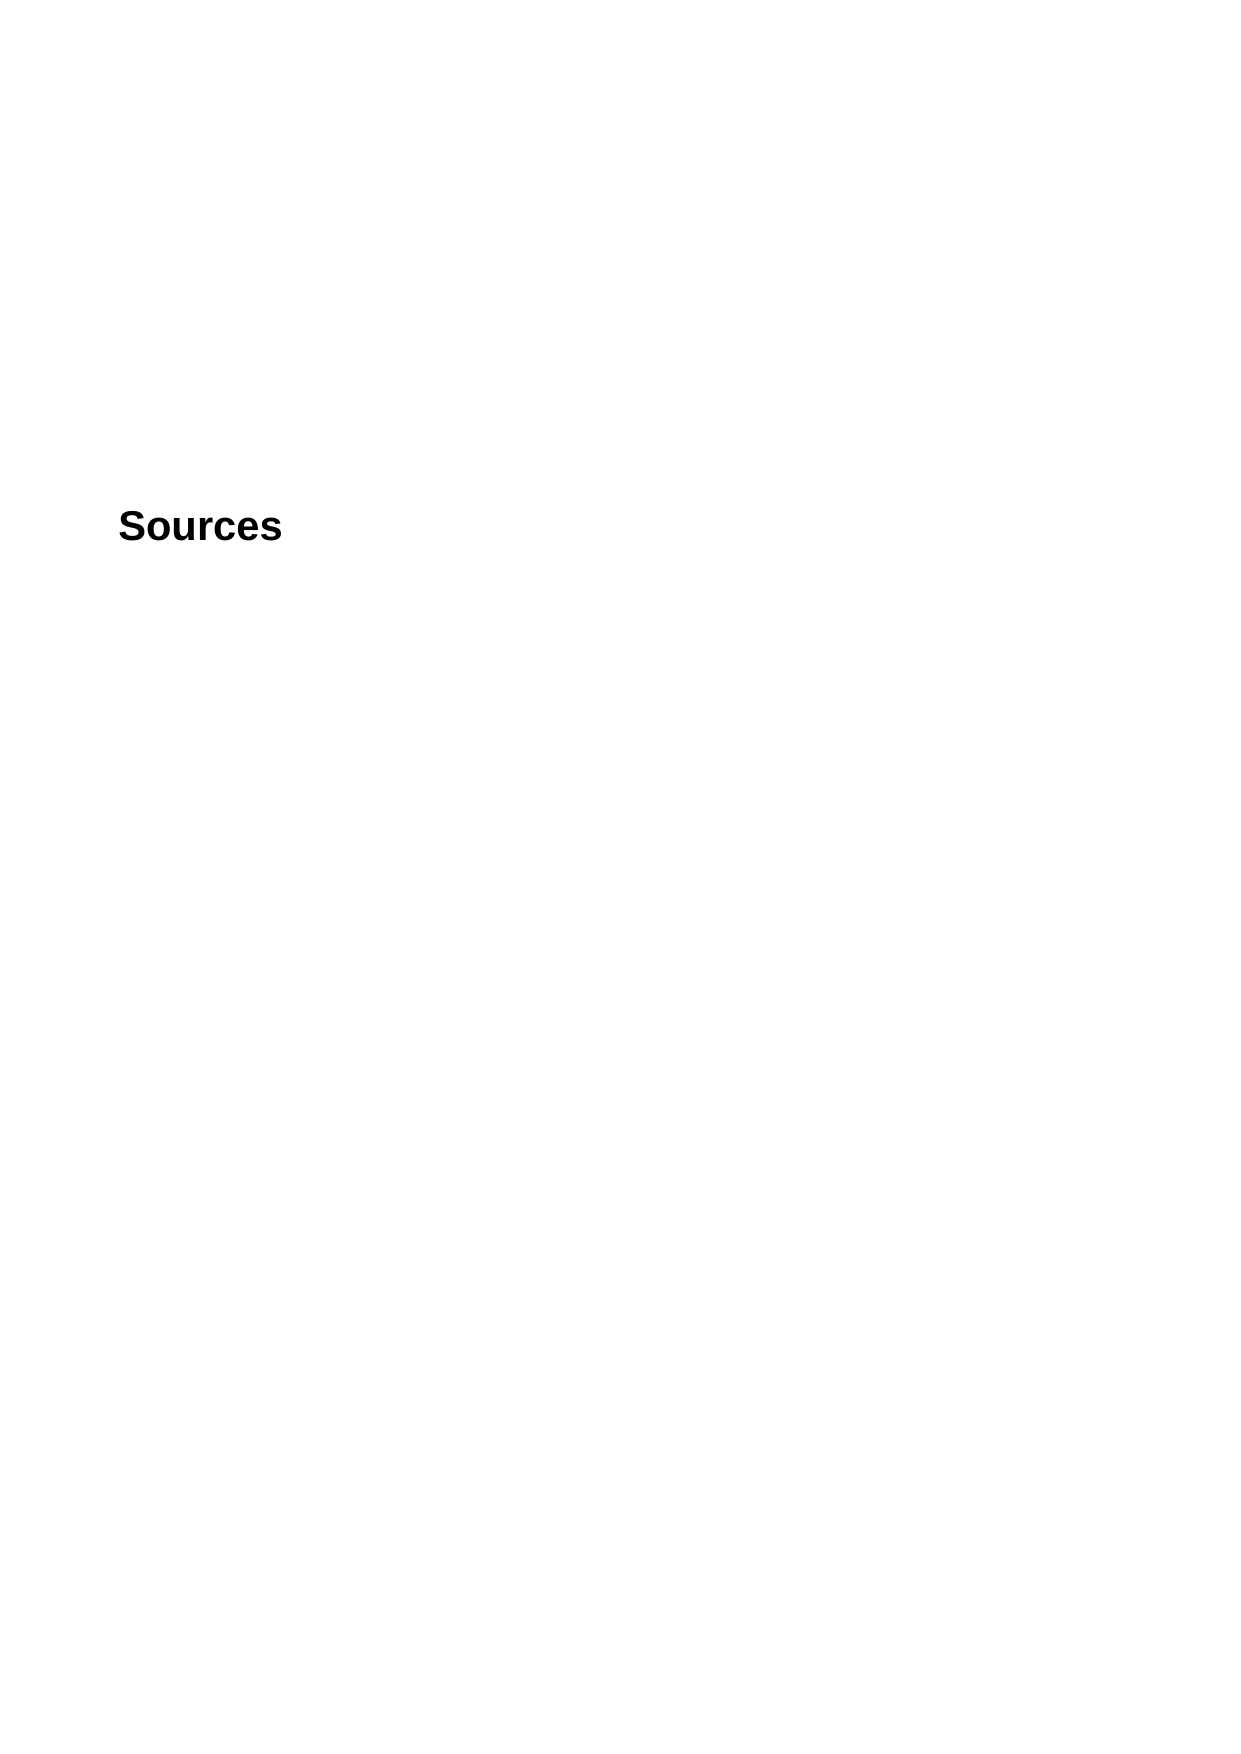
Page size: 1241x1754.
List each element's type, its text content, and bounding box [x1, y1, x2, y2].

text Sources [118, 501, 1122, 549]
